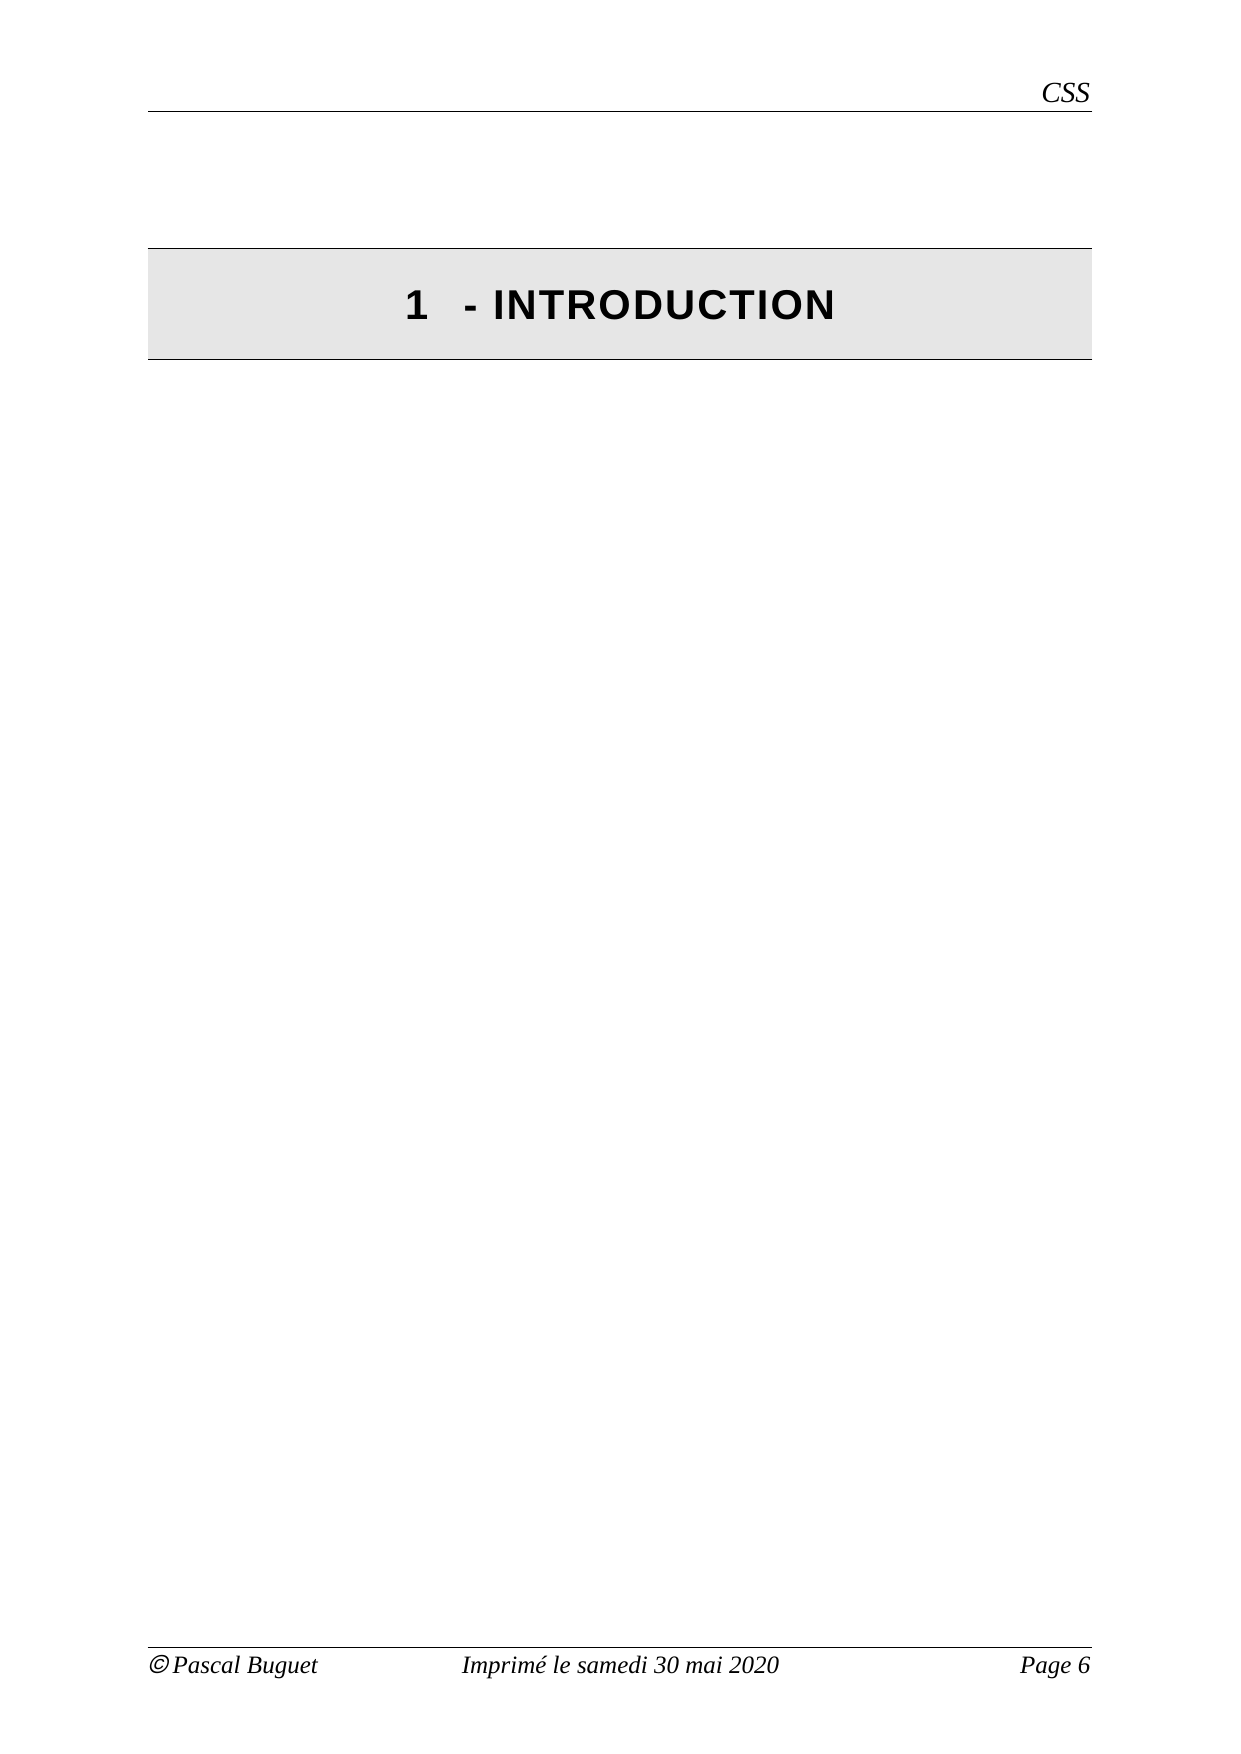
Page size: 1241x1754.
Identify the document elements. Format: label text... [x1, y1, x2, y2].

subtitle - INTRODUCTION [148, 249, 1092, 359]
